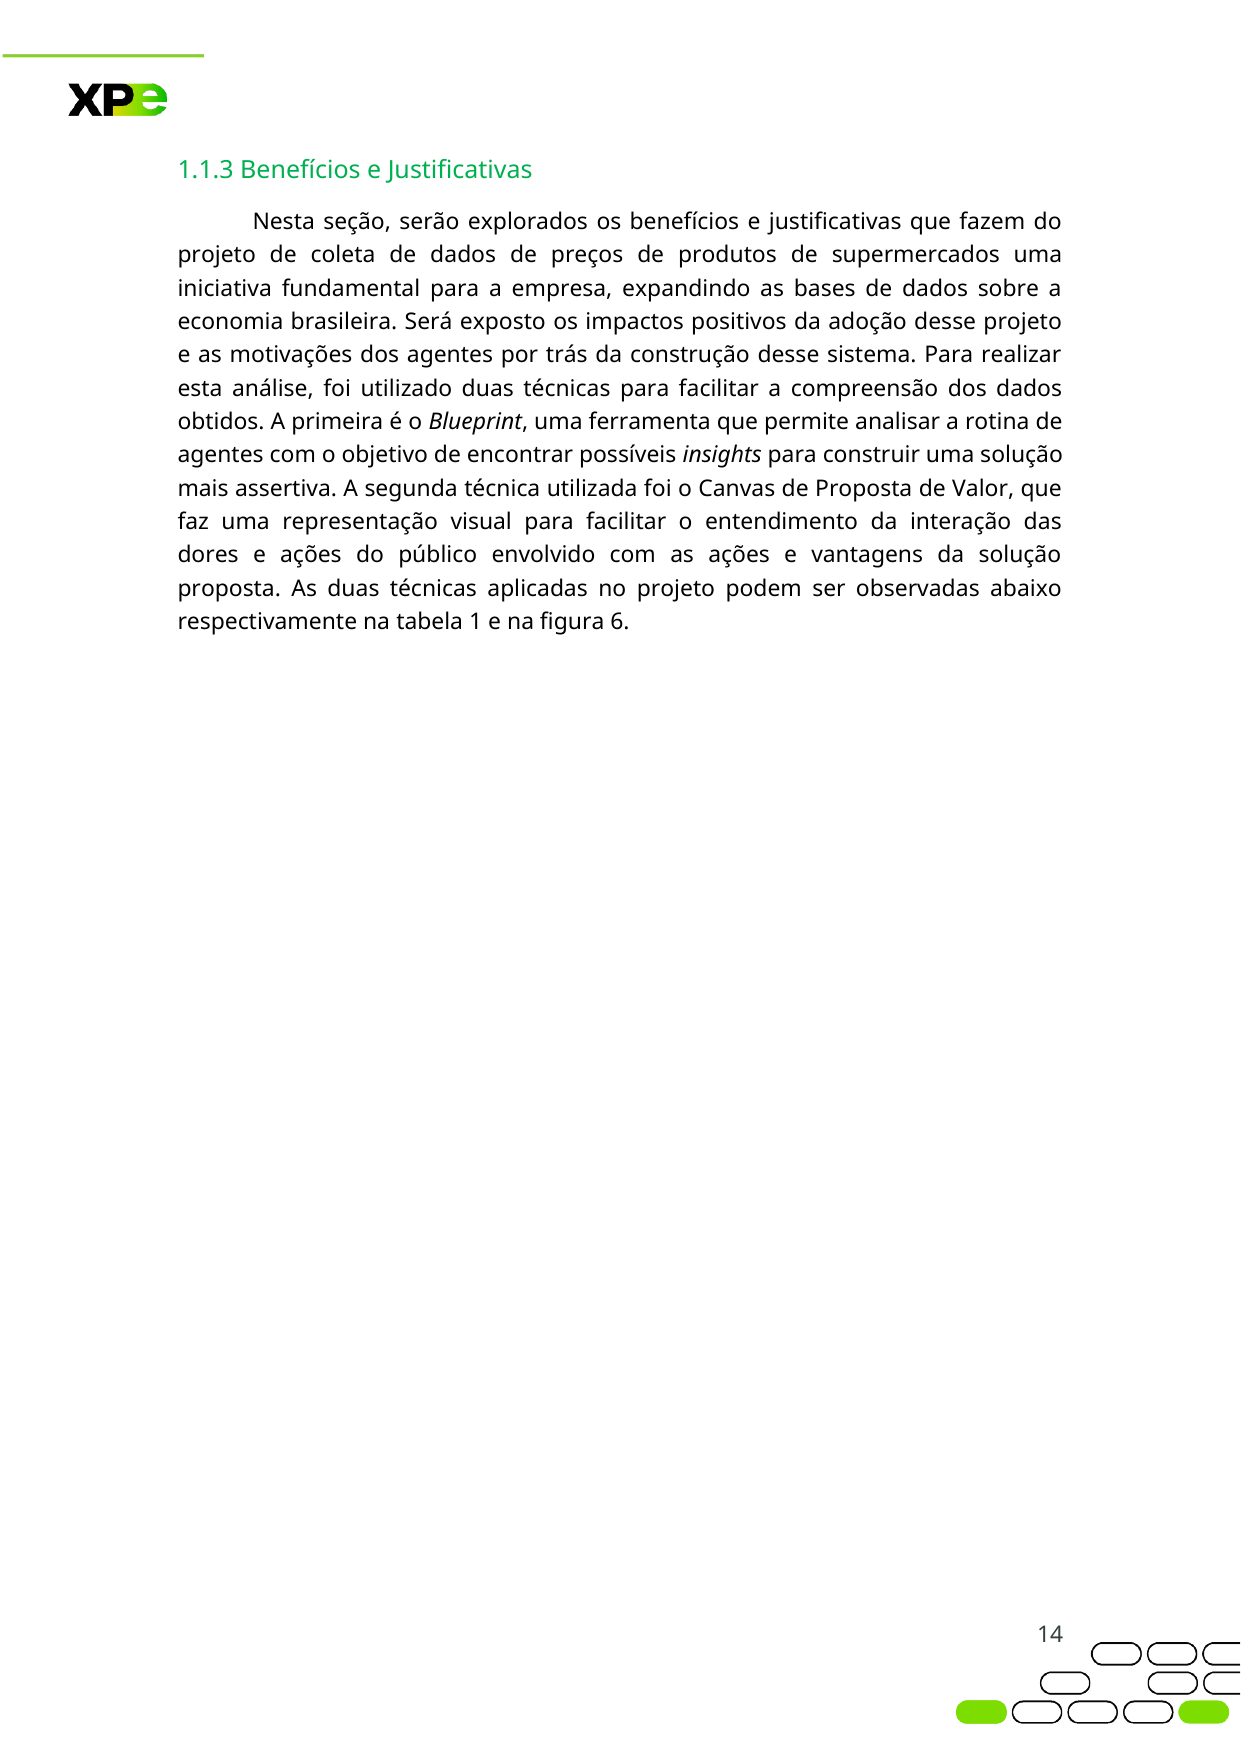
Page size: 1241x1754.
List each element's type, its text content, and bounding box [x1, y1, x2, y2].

picture [2, 51, 205, 148]
subtitle 1.1.3 Benefícios e Justificativas [177, 152, 1063, 186]
picture [955, 1642, 1241, 1724]
text Nesta seção, serão explorados os benefícios e justificativas que fazem do projeto de coleta de dados de preços de produtos de supermercados uma iniciativa fundamental para a empresa, expandindo as bases de dados sobre a economia brasileira. Será exposto os impactos positivos da adoção desse projeto e as motivações dos agentes por trás da construção desse sistema. Para realizar esta análise, foi utilizado duas técnicas para facilitar a compreensão dos dados obtidos. A primeira é o Blueprint, uma ferramenta que permite analisar a rotina de agentes com o objetivo de encontrar possíveis insights para construir uma solução mais assertiva. A segunda técnica utilizada foi o Canvas de Proposta de Valor, que faz uma representação visual para facilitar o entendimento da interação das dores e ações do público envolvido com as ações e vantagens da solução proposta. As duas técnicas aplicadas no projeto podem ser observadas abaixo respectivamente na tabela 1 e na figura 6. [177, 203, 1063, 636]
